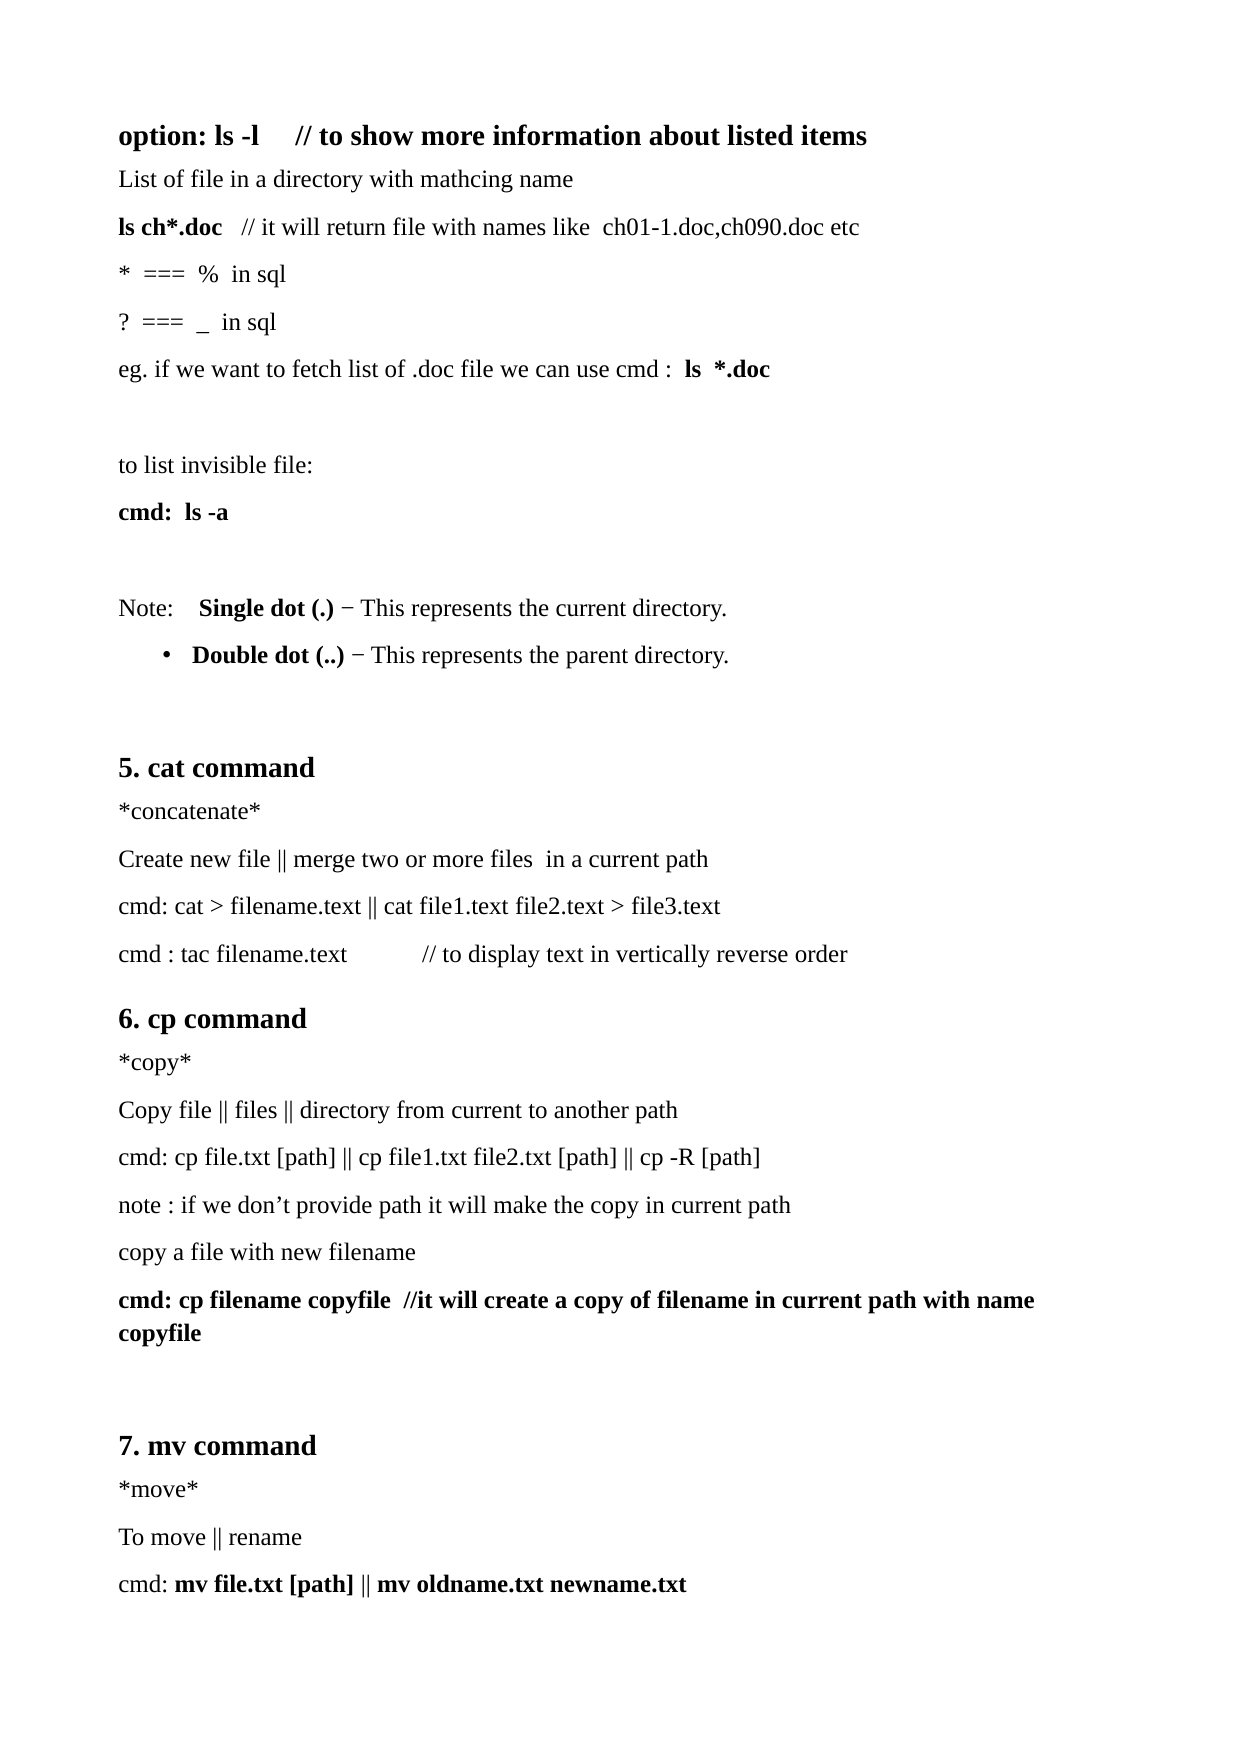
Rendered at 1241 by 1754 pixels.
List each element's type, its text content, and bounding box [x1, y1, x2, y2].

subtitle 7. mv command [118, 1428, 1122, 1461]
text *concatenate* [118, 796, 1122, 825]
text List of file in a directory with mathcing name [118, 164, 1122, 193]
text note : if we don’t provide path it will make the copy in current path [118, 1190, 1122, 1219]
text *copy* [118, 1047, 1122, 1076]
text * === % in sql [118, 259, 1122, 288]
text cmd : tac filename.text // to display text in vertically reverse order [118, 939, 1122, 968]
list Double dot (..) − This represents the parent directory. [162, 640, 1122, 669]
subtitle 6. cp command [118, 1001, 1122, 1034]
text eg. if we want to fetch list of .doc file we can use cmd : ls *.doc [118, 354, 1122, 383]
text Create new file || merge two or more files in a current path [118, 844, 1122, 872]
text ls ch*.doc // it will return file with names like ch01-1.doc,ch090.doc etc [118, 212, 1122, 241]
text Copy file || files || directory from current to another path [118, 1095, 1122, 1123]
text *move* [118, 1474, 1122, 1503]
text copy a file with new filename [118, 1237, 1122, 1266]
text cmd: ls -a [118, 497, 1122, 526]
text cmd: mv file.txt [path] || mv oldname.txt newname.txt [118, 1569, 1122, 1598]
text cmd: cp file.txt [path] || cp file1.txt file2.txt [path] || cp -R [path] [118, 1142, 1122, 1171]
text To move || rename [118, 1522, 1122, 1550]
text ? === _ in sql [118, 307, 1122, 336]
subtitle 5. cat command [118, 750, 1122, 783]
text to list invisible file: [118, 450, 1122, 478]
text cmd: cat > filename.text || cat file1.text file2.text > file3.text [118, 891, 1122, 920]
text Note: Single dot (.) − This represents the current directory. [118, 593, 1122, 621]
subtitle option: ls -l // to show more information about listed items [118, 118, 1122, 152]
text cmd: cp filename copyfile //it will create a copy of filename in current path with name copyfile [118, 1285, 1122, 1347]
